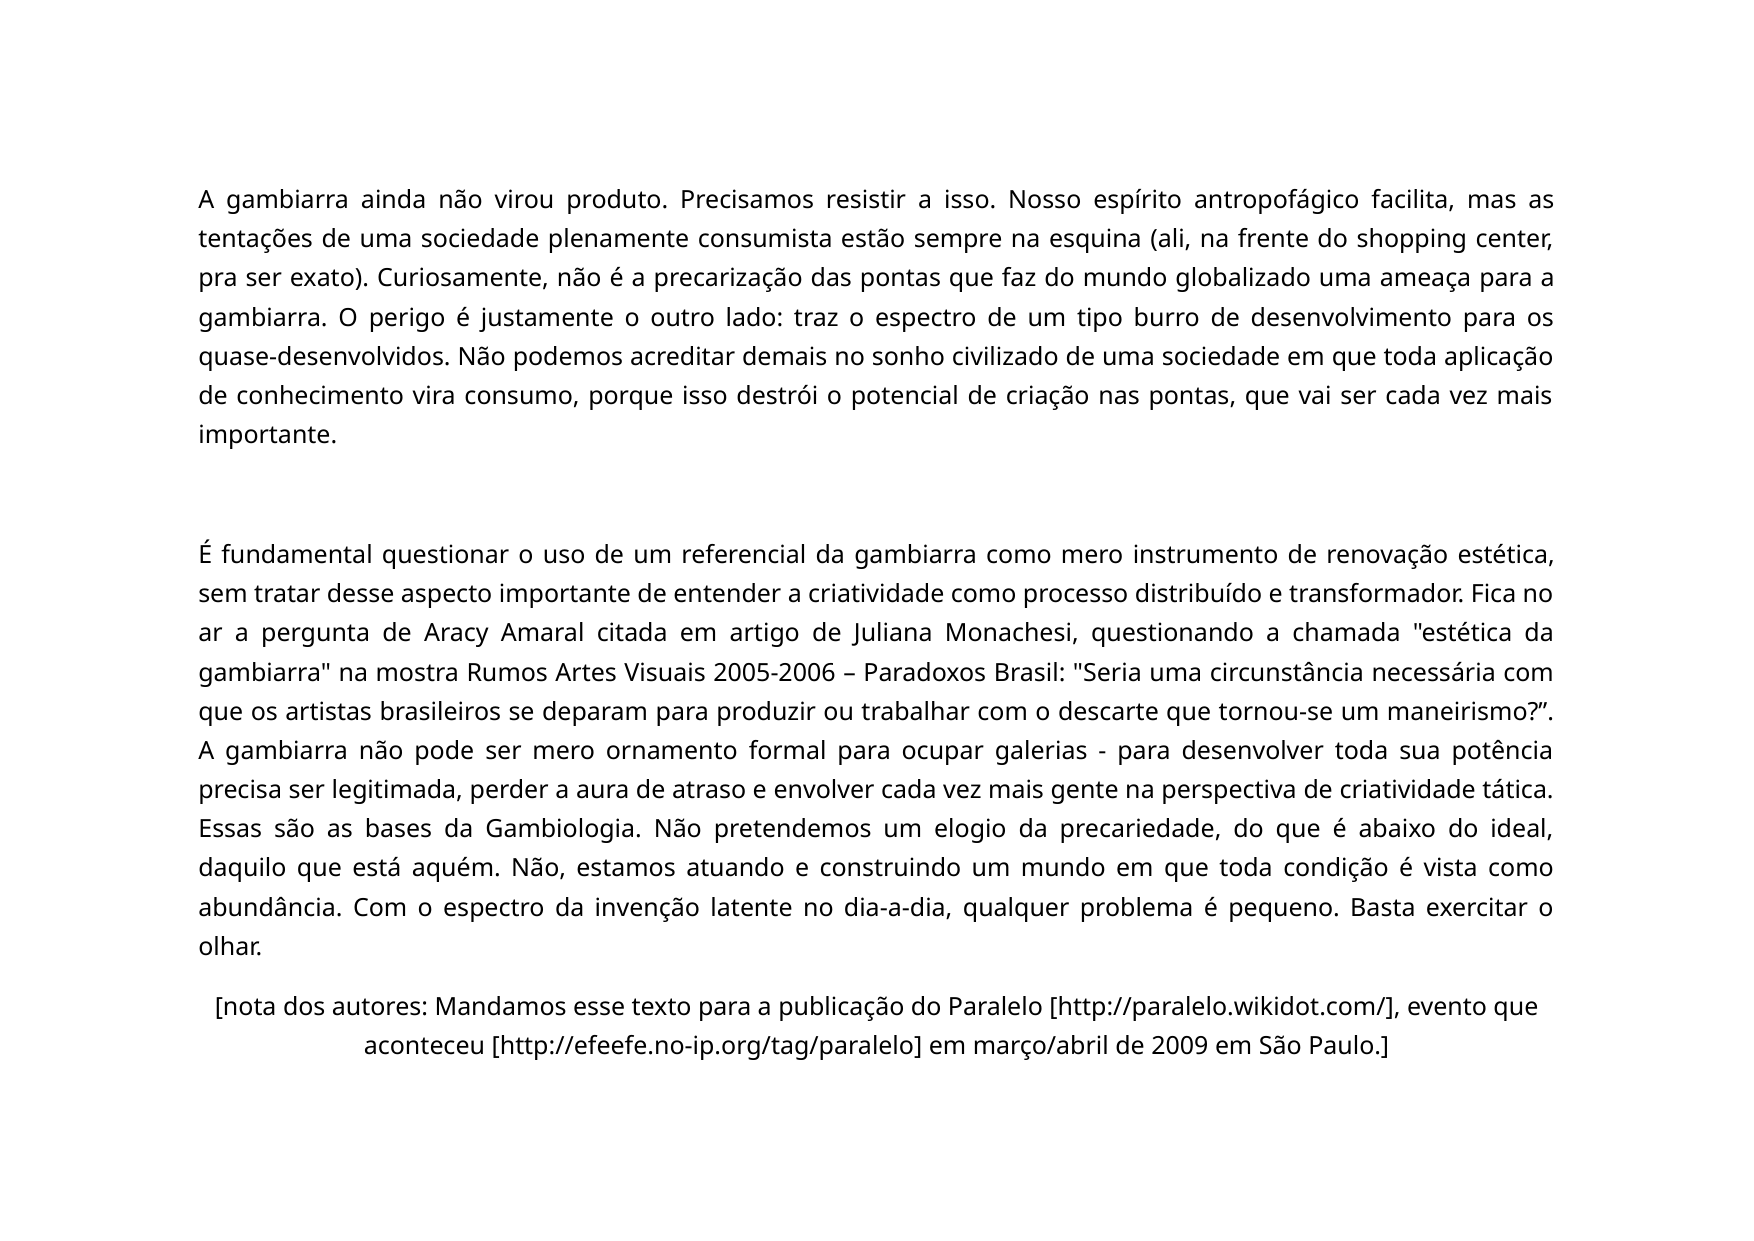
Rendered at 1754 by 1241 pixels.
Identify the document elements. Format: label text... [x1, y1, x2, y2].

text É fundamental questionar o uso de um referencial da gambiarra como mero instrumento de renovação estética, sem tratar desse aspecto importante de entender a criatividade como processo distribuído e transformador. Fica no ar a pergunta de Aracy Amaral citada em artigo de Juliana Monachesi, questionando a chamada "estética da gambiarra" na mostra Rumos Artes Visuais 2005-2006 – Paradoxos Brasil: "Seria uma circunstância necessária com que os artistas brasileiros se deparam para produzir ou trabalhar com o descarte que tornou-se um maneirismo?”. A gambiarra não pode ser mero ornamento formal para ocupar galerias - para desenvolver toda sua potência precisa ser legitimada, perder a aura de atraso e envolver cada vez mais gente na perspectiva de criatividade tática. Essas são as bases da Gambiologia. Não pretendemos um elogio da precariedade, do que é abaixo do ideal, daquilo que está aquém. Não, estamos atuando e construindo um mundo em que toda condição é vista como abundância. Com o espectro da invenção latente no dia-a-dia, qualquer problema é pequeno. Basta exercitar o olhar. [198, 537, 1556, 962]
text A gambiarra ainda não virou produto. Precisamos resistir a isso. Nosso espírito antropofágico facilita, mas as tentações de uma sociedade plenamente consumista estão sempre na esquina (ali, na frente do shopping center, pra ser exato). Curiosamente, não é a precarização das pontas que faz do mundo globalizado uma ameaça para a gambiarra. O perigo é justamente o outro lado: traz o espectro de um tipo burro de desenvolvimento para os quase-desenvolvidos. Não podemos acreditar demais no sonho civilizado de uma sociedade em que toda aplicação de conhecimento vira consumo, porque isso destrói o potencial de criação nas pontas, que vai ser cada vez mais importante. [198, 182, 1556, 451]
text [nota dos autores: Mandamos esse texto para a publicação do Paralelo [http://paralelo.wikidot.com/], evento que aconteceu [http://efeefe.no-ip.org/tag/paralelo] em março/abril de 2009 em São Paulo.] [198, 988, 1556, 1062]
